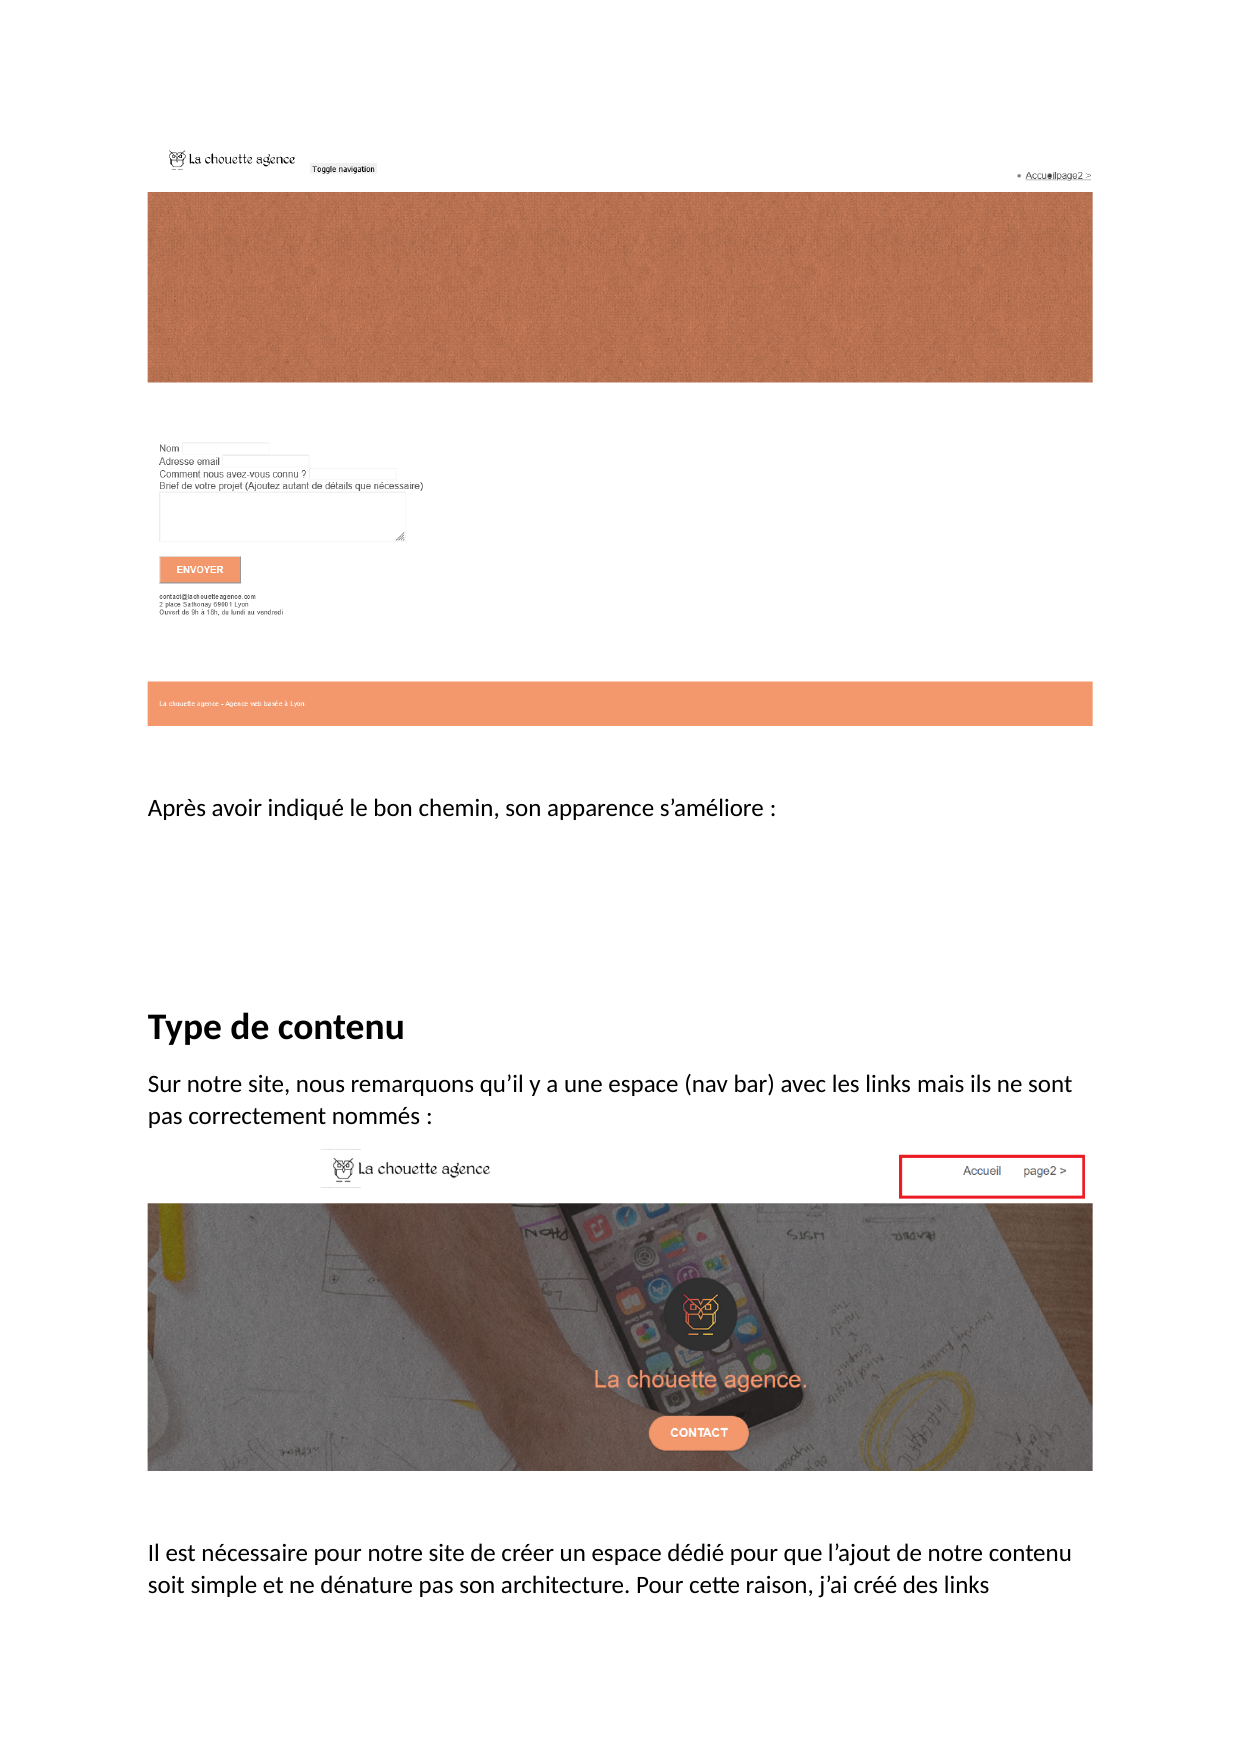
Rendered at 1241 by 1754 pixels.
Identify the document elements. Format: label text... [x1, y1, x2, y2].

text Après avoir indiqué le bon chemin, son apparence s’améliore : [148, 792, 1093, 823]
text Il est nécessaire pour notre site de créer un espace dédié pour que l’ajout de notre contenu soit simple et ne dénature pas son architecture. Pour cette raison, j’ai créé des links [148, 1537, 1093, 1600]
text Sur notre site, nous remarquons qu’il y a une espace (nav bar) avec les links mais ils ne sont pas correctement nommés : [148, 1068, 1093, 1130]
text Type de contenu [148, 1003, 1093, 1049]
